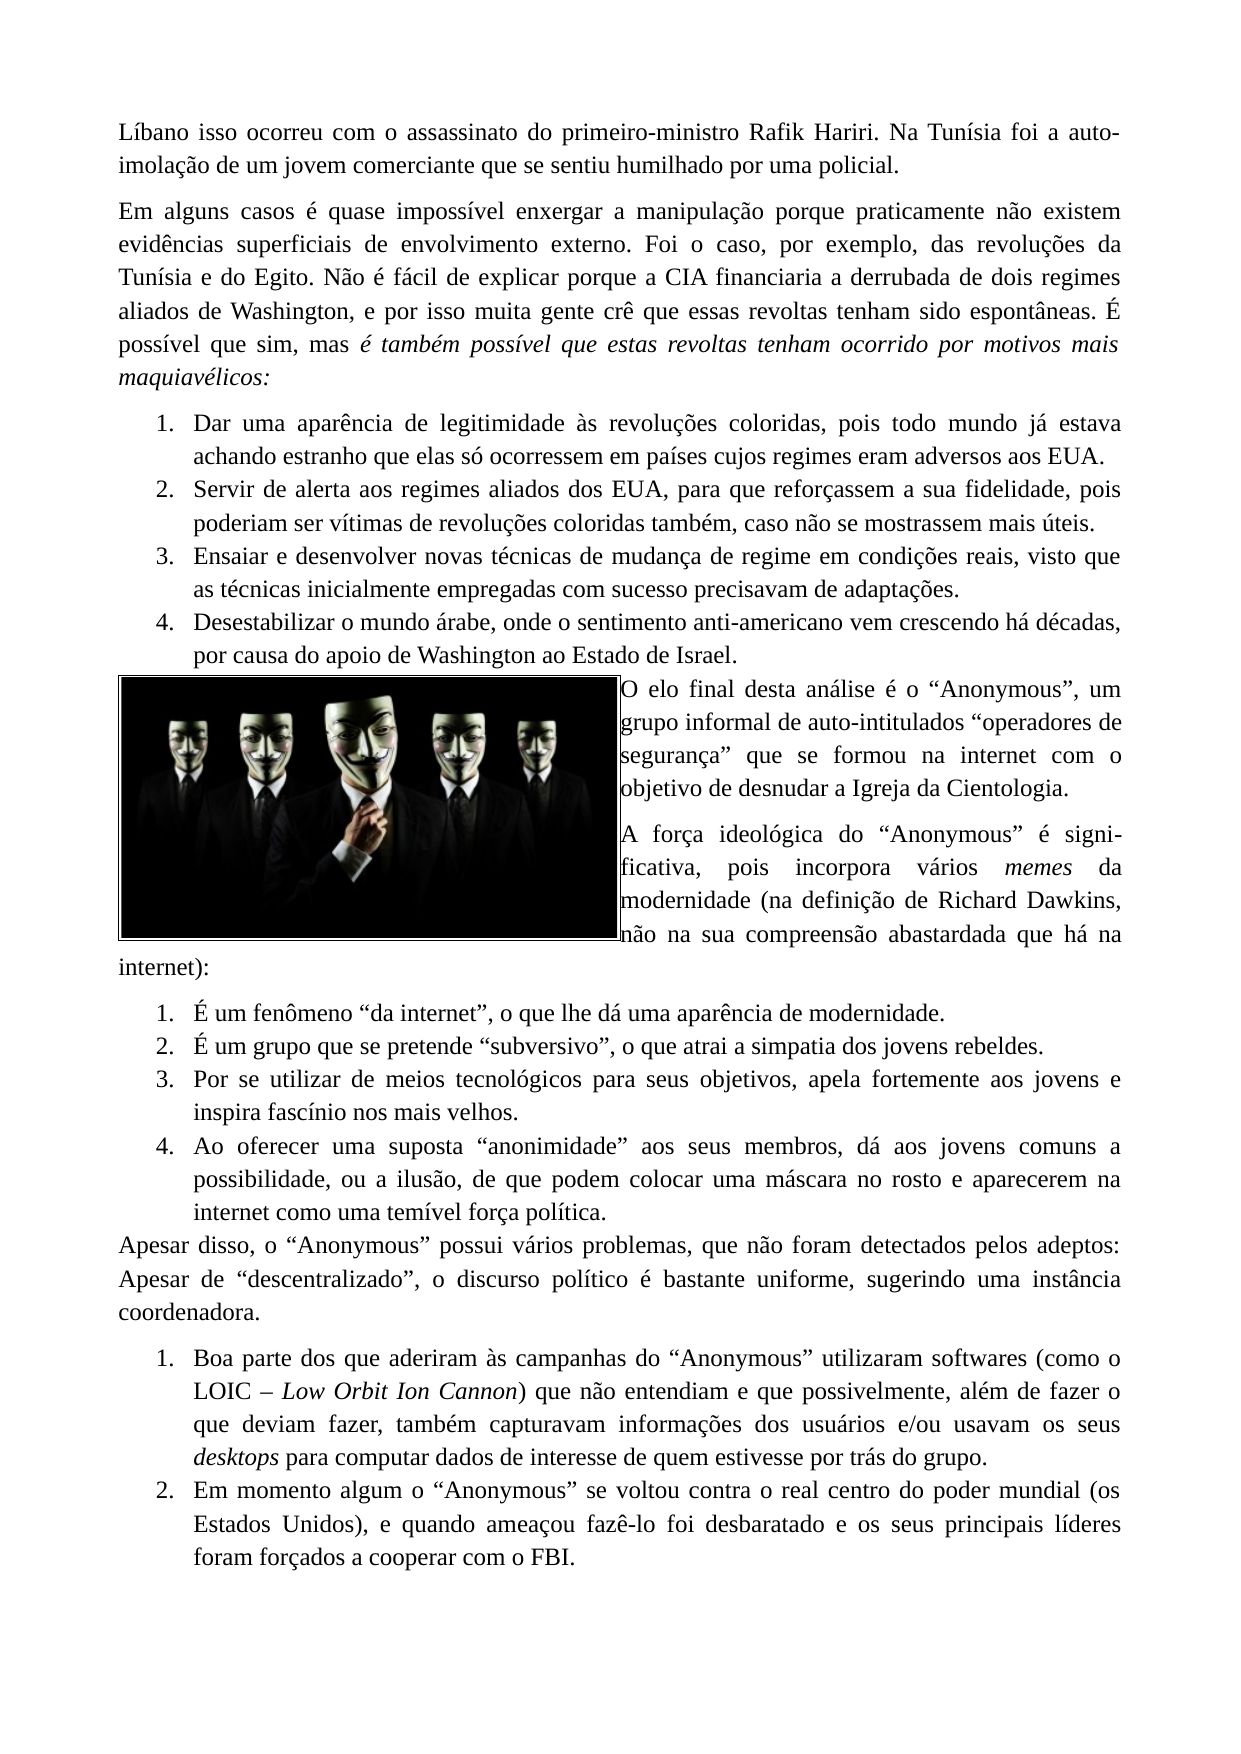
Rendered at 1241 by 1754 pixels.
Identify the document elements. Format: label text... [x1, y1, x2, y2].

picture [121, 677, 618, 938]
text Em alguns casos é quase impossível enxergar a manipulação porque praticamente não existem evidências superficiais de envolvimento externo. Foi o caso, por exemplo, das revoluções da Tunísia e do Egito. Não é fácil de explicar porque a CIA financiaria a derrubada de dois regimes aliados de Washington, e por isso muita gente crê que essas revoltas tenham sido espontâneas. É possível que sim, mas é também possível que estas revoltas tenham ocorrido por motivos mais maquiavélicos: [118, 197, 1122, 391]
list Desestabilizar o mundo árabe, onde o sentimento anti-americano vem crescendo há décadas, por causa do apoio de Washington ao Estado de Israel. [156, 608, 1122, 669]
text O elo final desta análise é o “Anonymous”, um grupo informal de auto-intitulados “operadores de segurança” que se formou na internet com o objetivo de desnudar a Igreja da Cientologia. [621, 675, 1122, 802]
list Ao oferecer uma suposta “anonimidade” aos seus membros, dá aos jovens comuns a possibilidade, ou a ilusão, de que podem colocar uma máscara no rosto e aparecerem na internet como uma temível força política. [156, 1132, 1122, 1226]
list Dar uma aparência de legitimidade às revoluções coloridas, pois todo mundo já estava achando estranho que elas só ocorressem em países cujos regimes eram adversos aos EUA. [156, 409, 1122, 470]
list Servir de alerta aos regimes aliados dos EUA, para que reforçassem a sua fidelidade, pois poderiam ser vítimas de revoluções coloridas também, caso não se mostrassem mais úteis. [156, 475, 1122, 536]
text Líbano isso ocorreu com o assassinato do primeiro-ministro Rafik Hariri. Na Tunísia foi a auto-imolação de um jovem comerciante que se sentiu humilhado por uma policial. [118, 118, 1122, 179]
text A força ideológica do “Anonymous” é signi­ficativa, pois incorpora vários memes da modernidade (na definição de Richard Dawkins, não na sua compreensão abastardada que há na internet): [118, 820, 1122, 981]
list Por se utilizar de meios tecnológicos para seus objetivos, apela fortemente aos jovens e inspira fascínio nos mais velhos. [156, 1065, 1122, 1126]
text Apesar disso, o “Anonymous” possui vários problemas, que não foram detectados pelos adeptos: Apesar de “descentralizado”, o discurso político é bastante uniforme, sugerindo uma instância coordenadora. [118, 1231, 1122, 1326]
list É um fenômeno “da internet”, o que lhe dá uma aparência de modernidade. [156, 999, 1122, 1027]
list Ensaiar e desenvolver novas técnicas de mudança de regime em condições reais, visto que as técnicas inicialmente empregadas com sucesso precisavam de adaptações. [156, 542, 1122, 603]
list Em momento algum o “Anonymous” se voltou contra o real centro do poder mundial (os Estados Unidos), e quando ameaçou fazê-lo foi desbaratado e os seus principais líderes foram forçados a cooperar com o FBI. [156, 1477, 1122, 1571]
list Boa parte dos que aderiram às campanhas do “Anonymous” utilizaram softwares (como o LOIC – Low Orbit Ion Cannon) que não entendiam e que possivelmente, além de fazer o que deviam fazer, também capturavam informações dos usuários e/ou usavam os seus desktops para computar dados de interesse de quem estivesse por trás do grupo. [156, 1344, 1122, 1471]
list É um grupo que se pretende “subversivo”, o que atrai a simpatia dos jovens rebeldes. [156, 1032, 1122, 1060]
